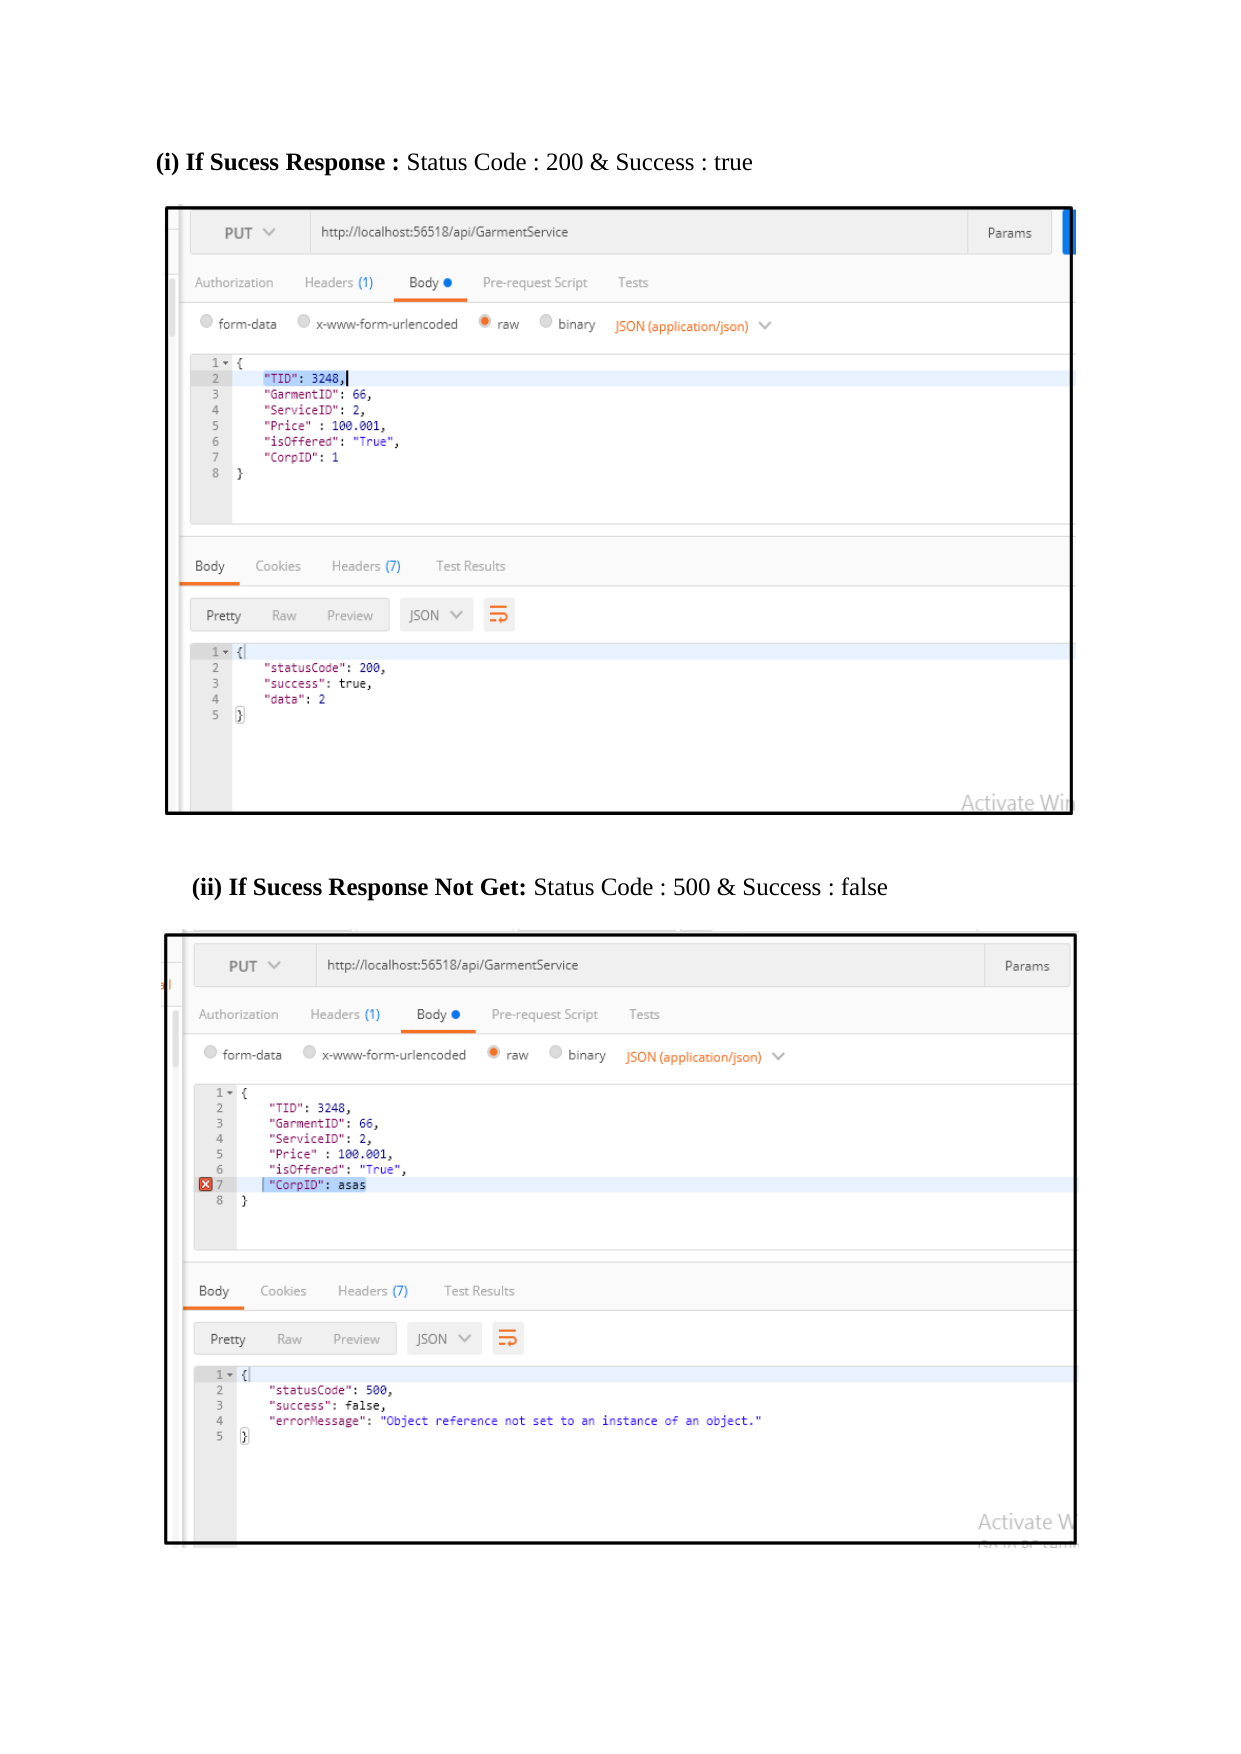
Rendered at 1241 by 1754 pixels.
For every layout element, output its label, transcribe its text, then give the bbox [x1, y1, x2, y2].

picture [161, 929, 1079, 1548]
picture [164, 204, 1076, 815]
text (ii) If Sucess Response Not Get: Status Code : 500 & Success : false [118, 872, 1122, 901]
text (i) If Sucess Response : Status Code : 200 & Success : true [118, 147, 1122, 176]
